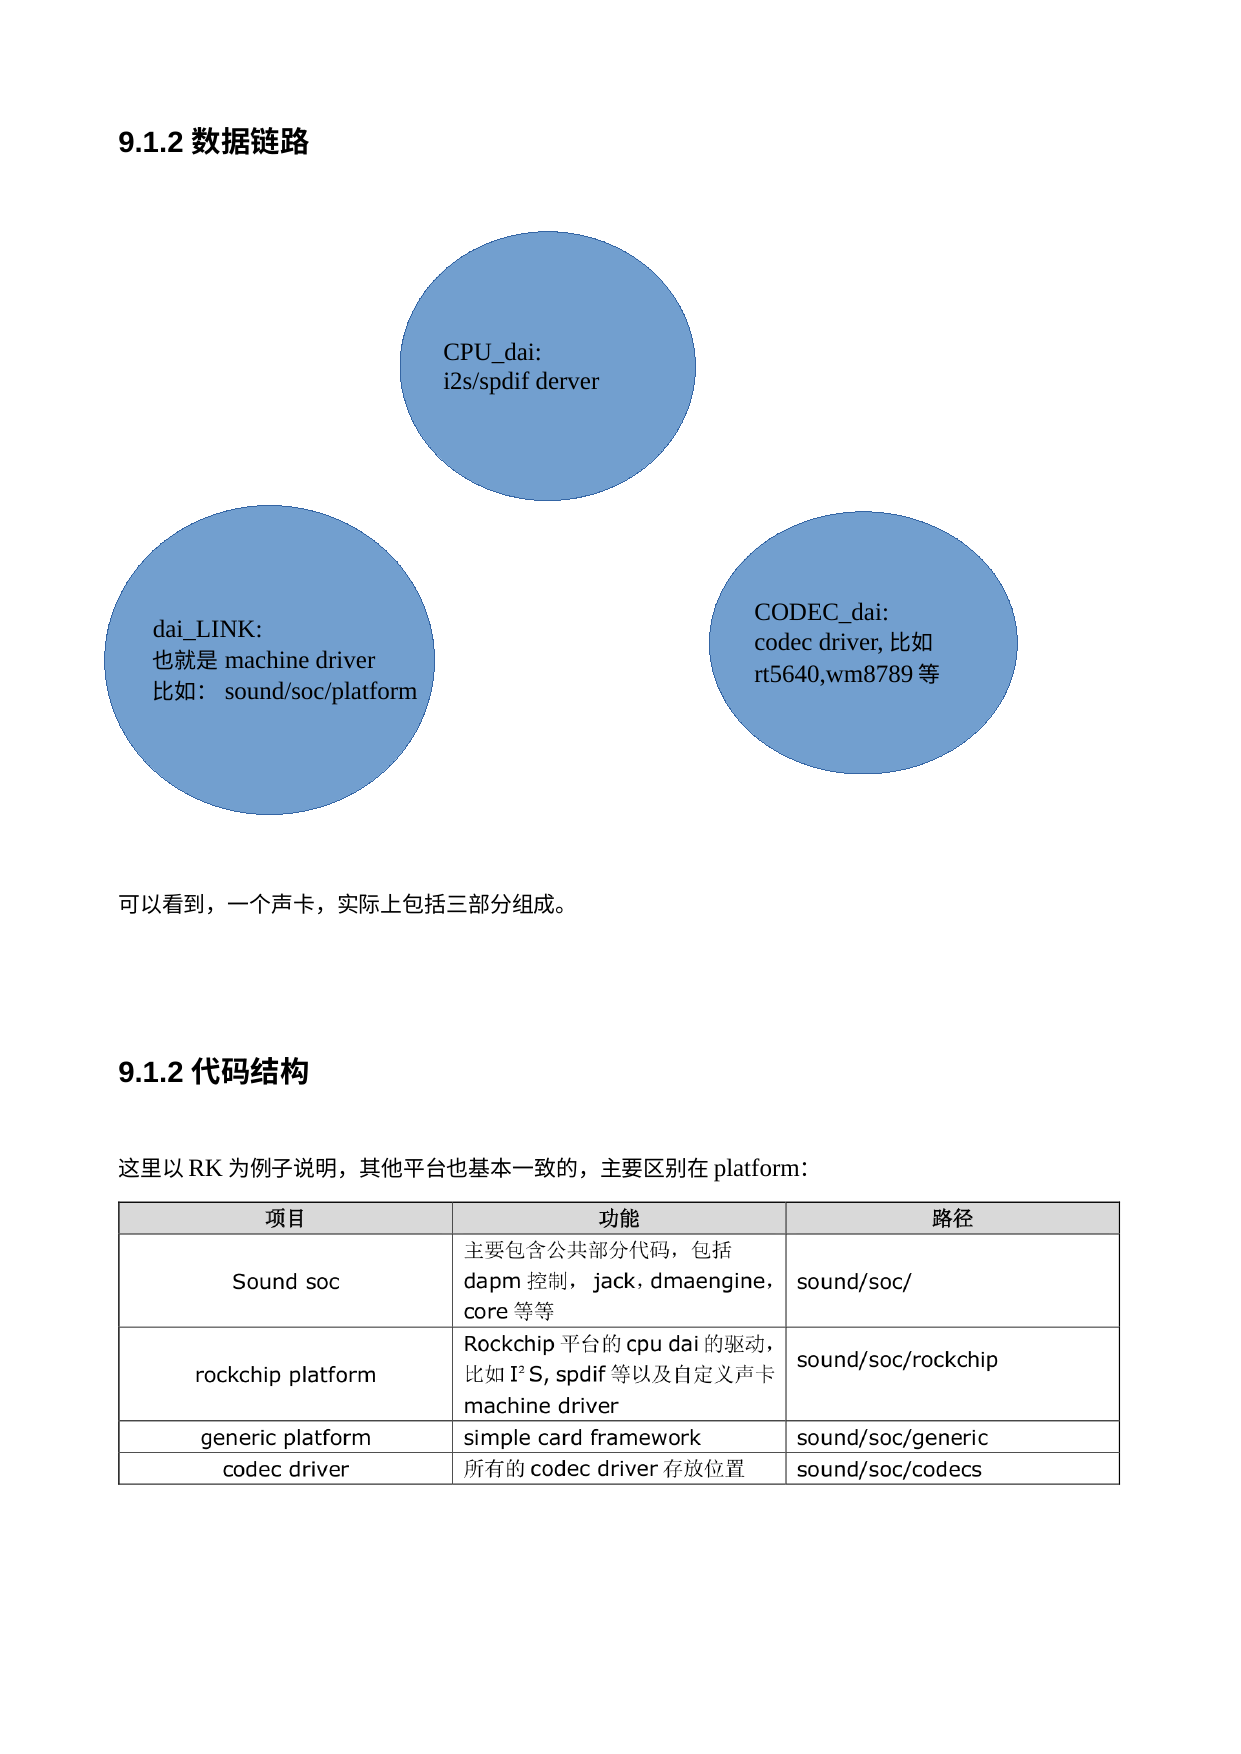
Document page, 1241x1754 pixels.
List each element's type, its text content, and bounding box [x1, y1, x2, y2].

subtitle 9.1.2 数据链路 [118, 118, 1122, 161]
picture [118, 1201, 1123, 1488]
text 这里以RK为例子说明，其他平台也基本一致的，主要区别在platform： [118, 1151, 1122, 1182]
subtitle 9.1.2 代码结构 [118, 1048, 1122, 1090]
text 可以看到，一个声卡，实际上包括三部分组成。 [118, 887, 1122, 919]
